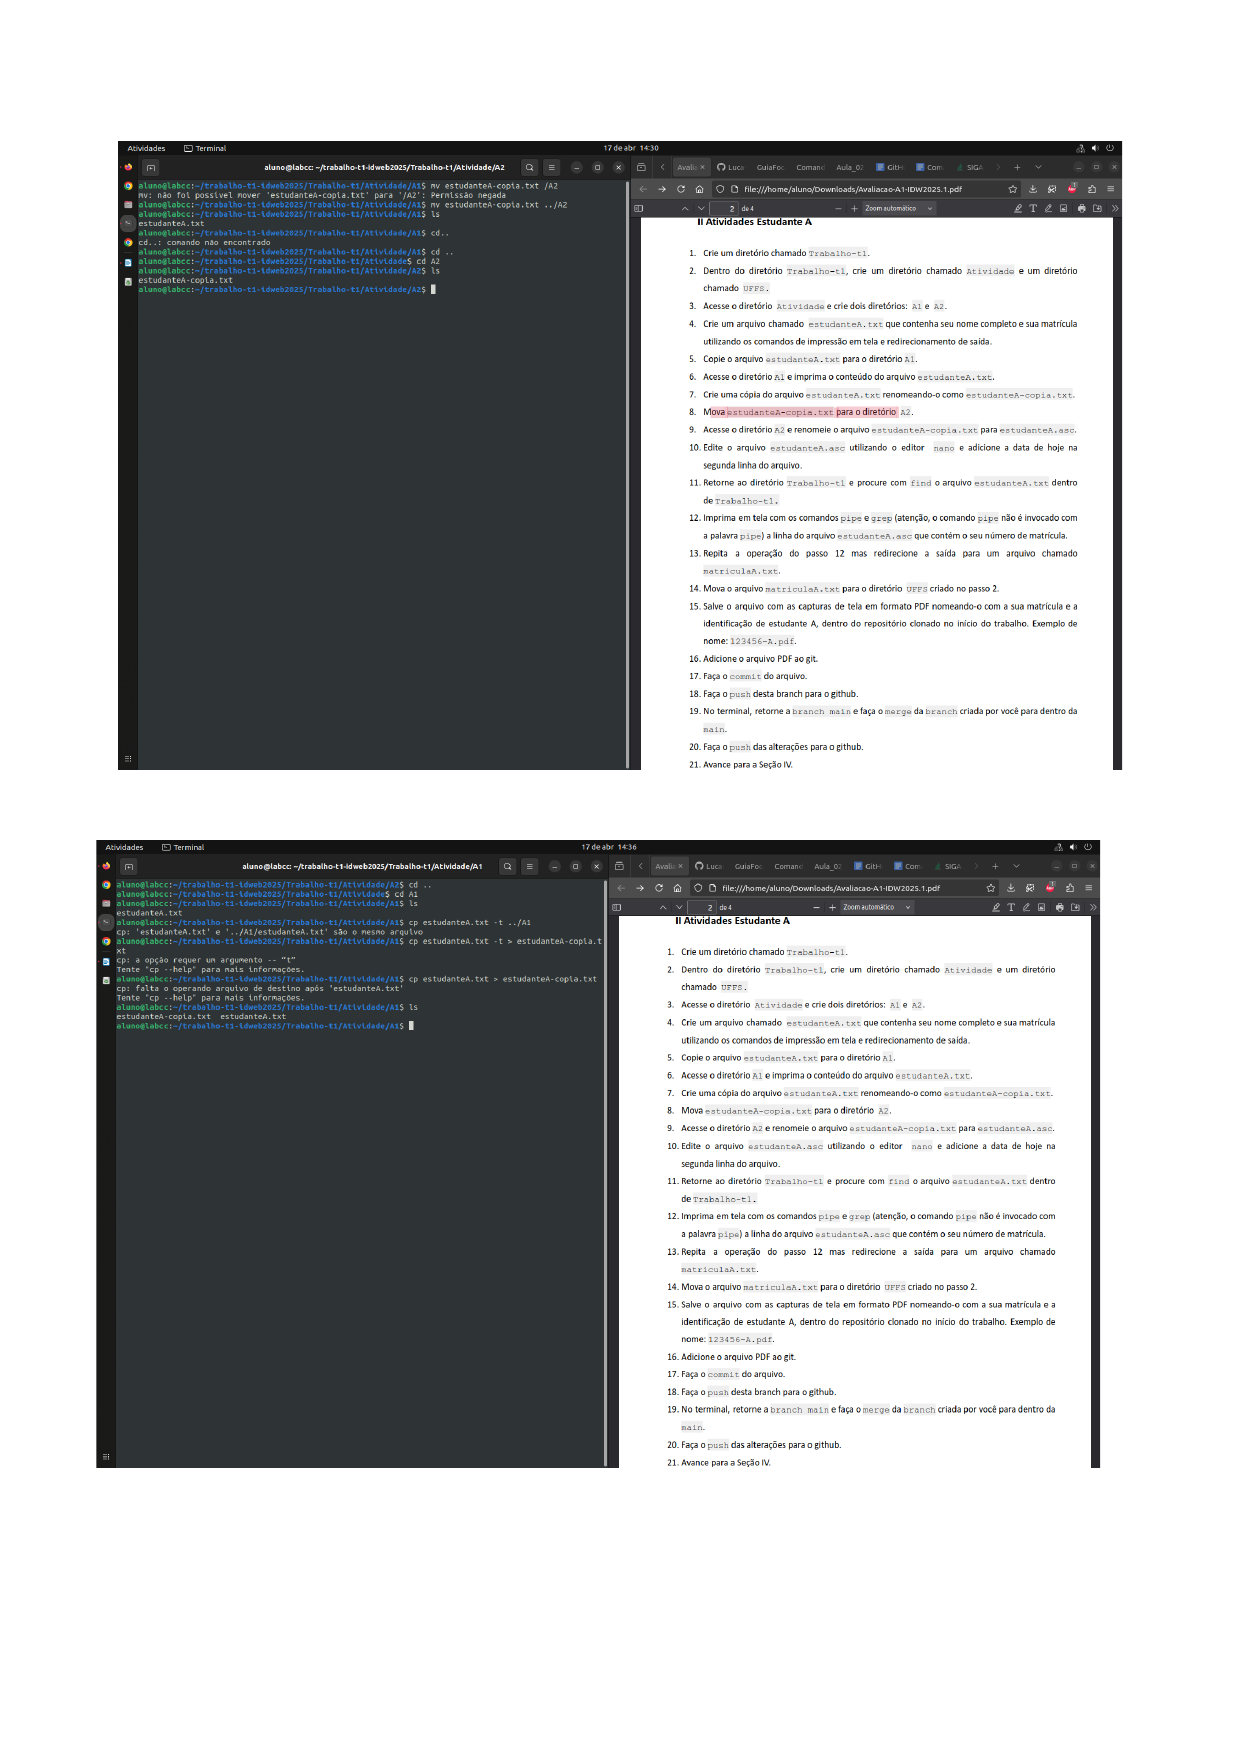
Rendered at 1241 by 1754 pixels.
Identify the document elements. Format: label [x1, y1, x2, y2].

picture [96, 840, 1101, 1468]
picture [118, 141, 1123, 770]
